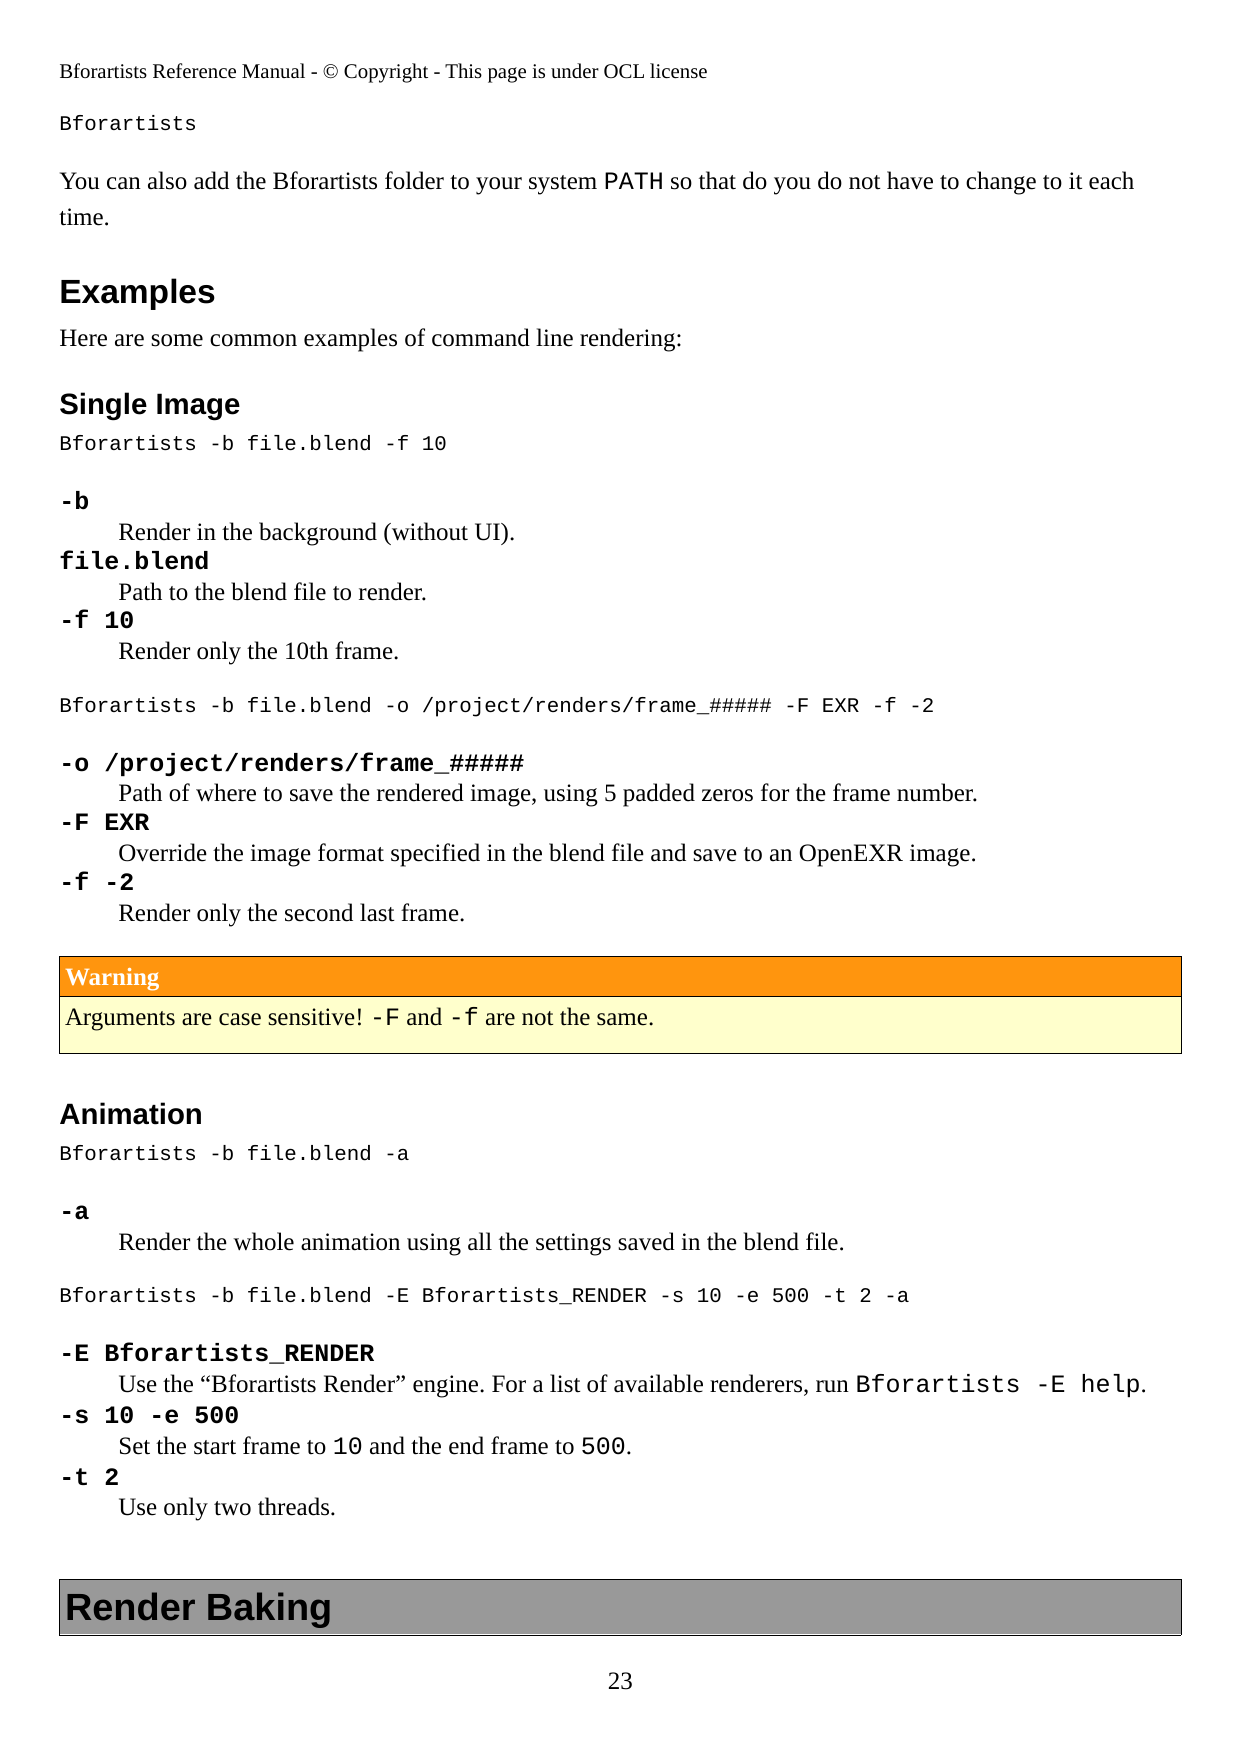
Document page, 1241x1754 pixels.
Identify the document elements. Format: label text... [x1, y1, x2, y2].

subtitle file.blend [59, 546, 1181, 577]
list Render only the 10th frame. [118, 636, 1181, 665]
text Here are some common examples of command line rendering: [59, 323, 1181, 352]
list Set the start frame to 10 and the end frame to 500. [118, 1431, 1181, 1462]
subtitle Examples [59, 272, 1181, 311]
text Bforartists -b file.blend -a [59, 1143, 1181, 1167]
list Path of where to save the rendered image, using 5 padded zeros for the frame number. [118, 778, 1181, 807]
subtitle -F EXR [59, 807, 1181, 838]
subtitle -o /project/renders/frame_##### [59, 748, 1181, 778]
text Bforartists -b file.blend -E Bforartists_RENDER -s 10 -e 500 -t 2 -a [59, 1285, 1181, 1309]
subtitle -f -2 [59, 867, 1181, 898]
table_header Warning [60, 957, 1181, 996]
text You can also add the Bforartists folder to your system PATH so that do you do not have to change to it each time. [59, 166, 1181, 231]
list Use only two threads. [118, 1492, 1181, 1521]
subtitle Single Image [59, 387, 1181, 421]
list Render only the second last frame. [118, 898, 1181, 926]
subtitle -a [59, 1196, 1181, 1227]
subtitle Animation [59, 1097, 1181, 1130]
list Use the “Bforartists Render” engine. For a list of available renderers, run Bforartists -E help. [118, 1369, 1181, 1400]
list Override the image format specified in the blend file and save to an OpenEXR image. [118, 838, 1181, 867]
subtitle -b [59, 486, 1181, 517]
text Bforartists -b file.blend -o /project/renders/frame_##### -F EXR -f -2 [59, 694, 1181, 718]
subtitle -t 2 [59, 1462, 1181, 1492]
list Render in the background (without UI). [118, 517, 1181, 546]
text Bforartists -b file.blend -f 10 [59, 433, 1181, 457]
list Path to the blend file to render. [118, 577, 1181, 606]
list Render the whole animation using all the settings saved in the blend file. [118, 1227, 1181, 1256]
subtitle -s 10 -e 500 [59, 1400, 1181, 1431]
text Bforartists [59, 113, 1181, 136]
table_cell Arguments are case sensitive! -F and -f are not the same. [60, 997, 1181, 1053]
subtitle -f 10 [59, 606, 1181, 636]
subtitle -E Bforartists_RENDER [59, 1338, 1181, 1369]
table_header Render Baking [60, 1580, 1181, 1634]
